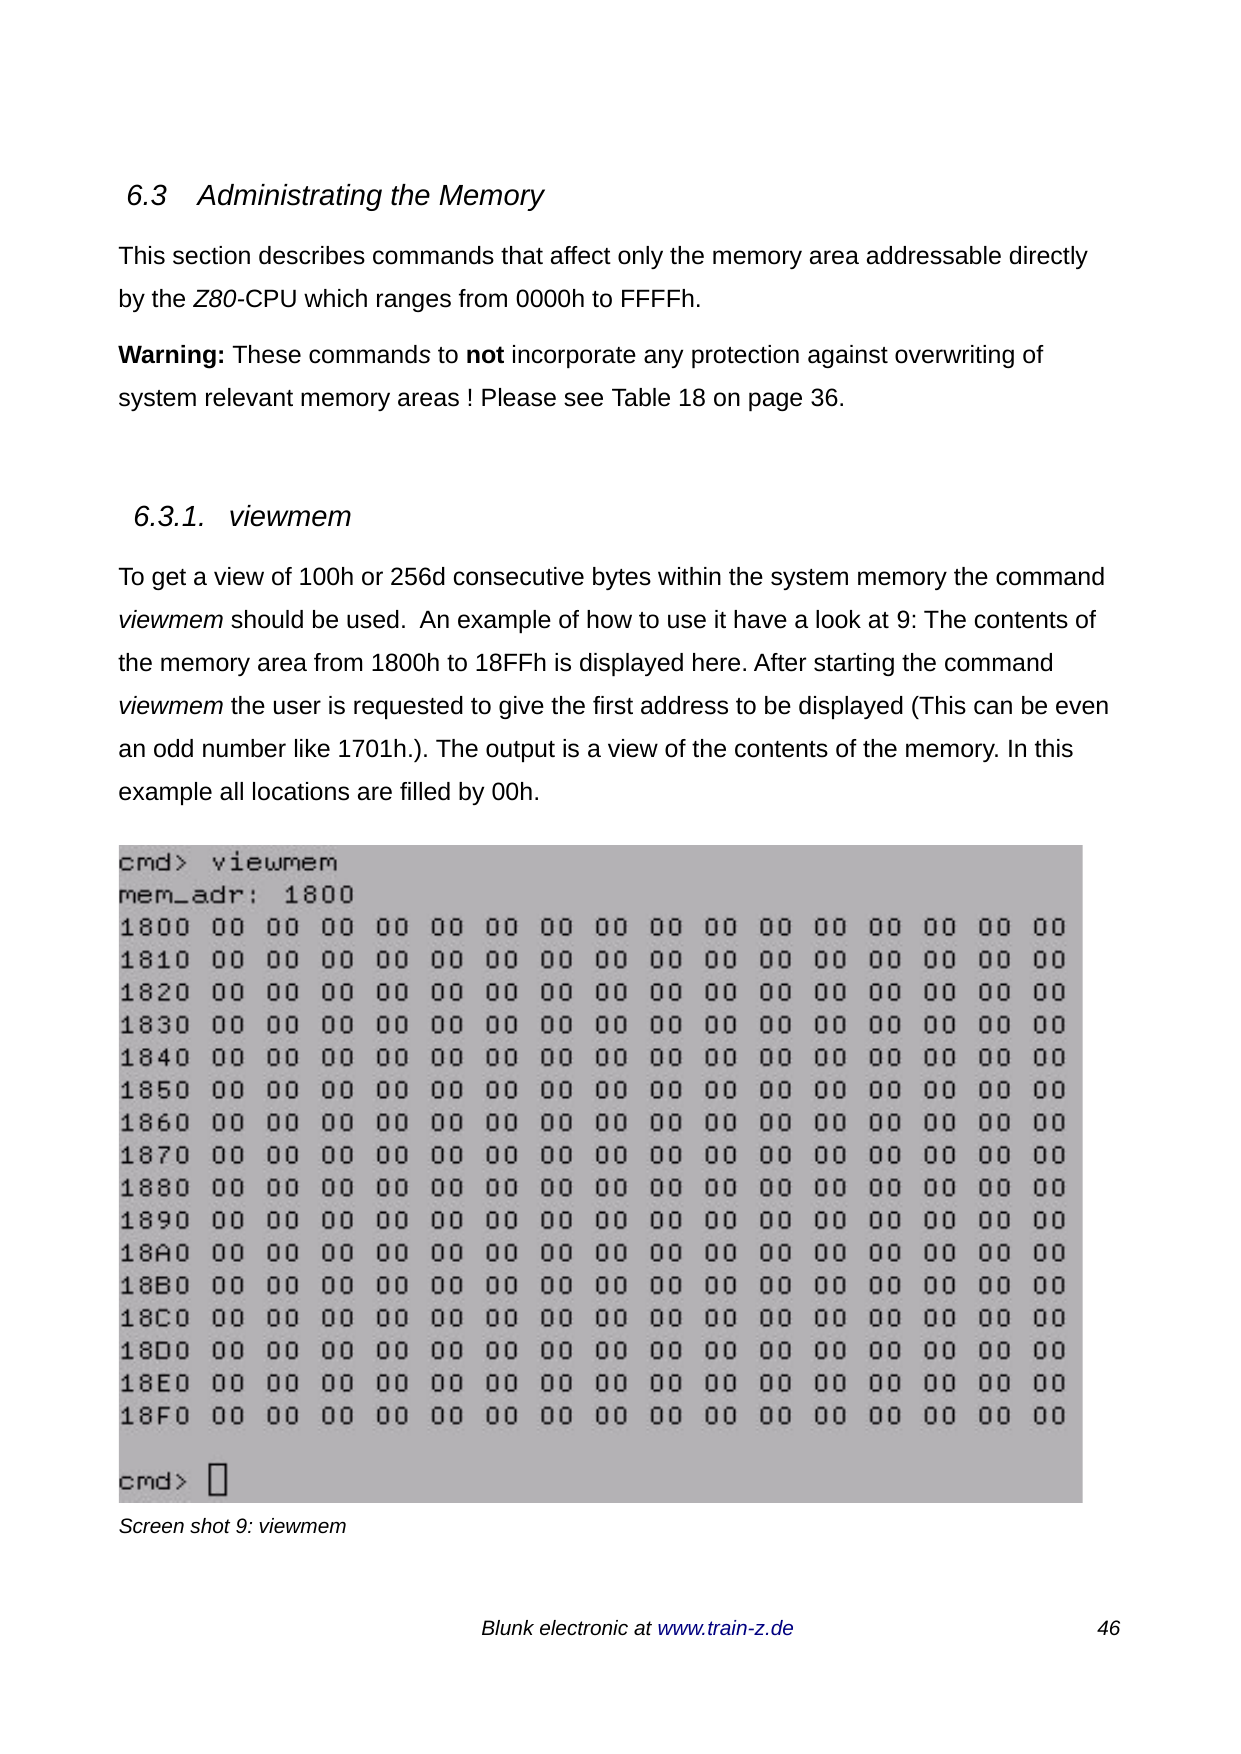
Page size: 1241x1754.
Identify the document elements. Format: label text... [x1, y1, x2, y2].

picture [118, 845, 1083, 1503]
text To get a view of 100h or 256d consecutive bytes within the system memory the command viewmem should be used. An example of how to use it have a look at 9: The contents of the memory area from 1800h to 18FFh is displayed here. After starting the command viewmem the user is requested to give the first address to be displayed (This can be even an odd number like 1701h.). The output is a view of the contents of the memory. In this example all locations are filled by 00h. [118, 561, 1122, 806]
text Screen shot 9: viewmem [118, 1503, 1082, 1538]
text Warning: These commands to not incorporate any protection against overwriting of system relevant memory areas ! Please see Table 18 on page 38. [118, 340, 1122, 412]
text This section describes commands that affect only the memory area addressable directly by the Z80-CPU which ranges from 0000h to FFFFh. [118, 241, 1122, 313]
subtitle Administrating the Memory [118, 178, 1122, 212]
subtitle viewmem [133, 499, 1122, 532]
